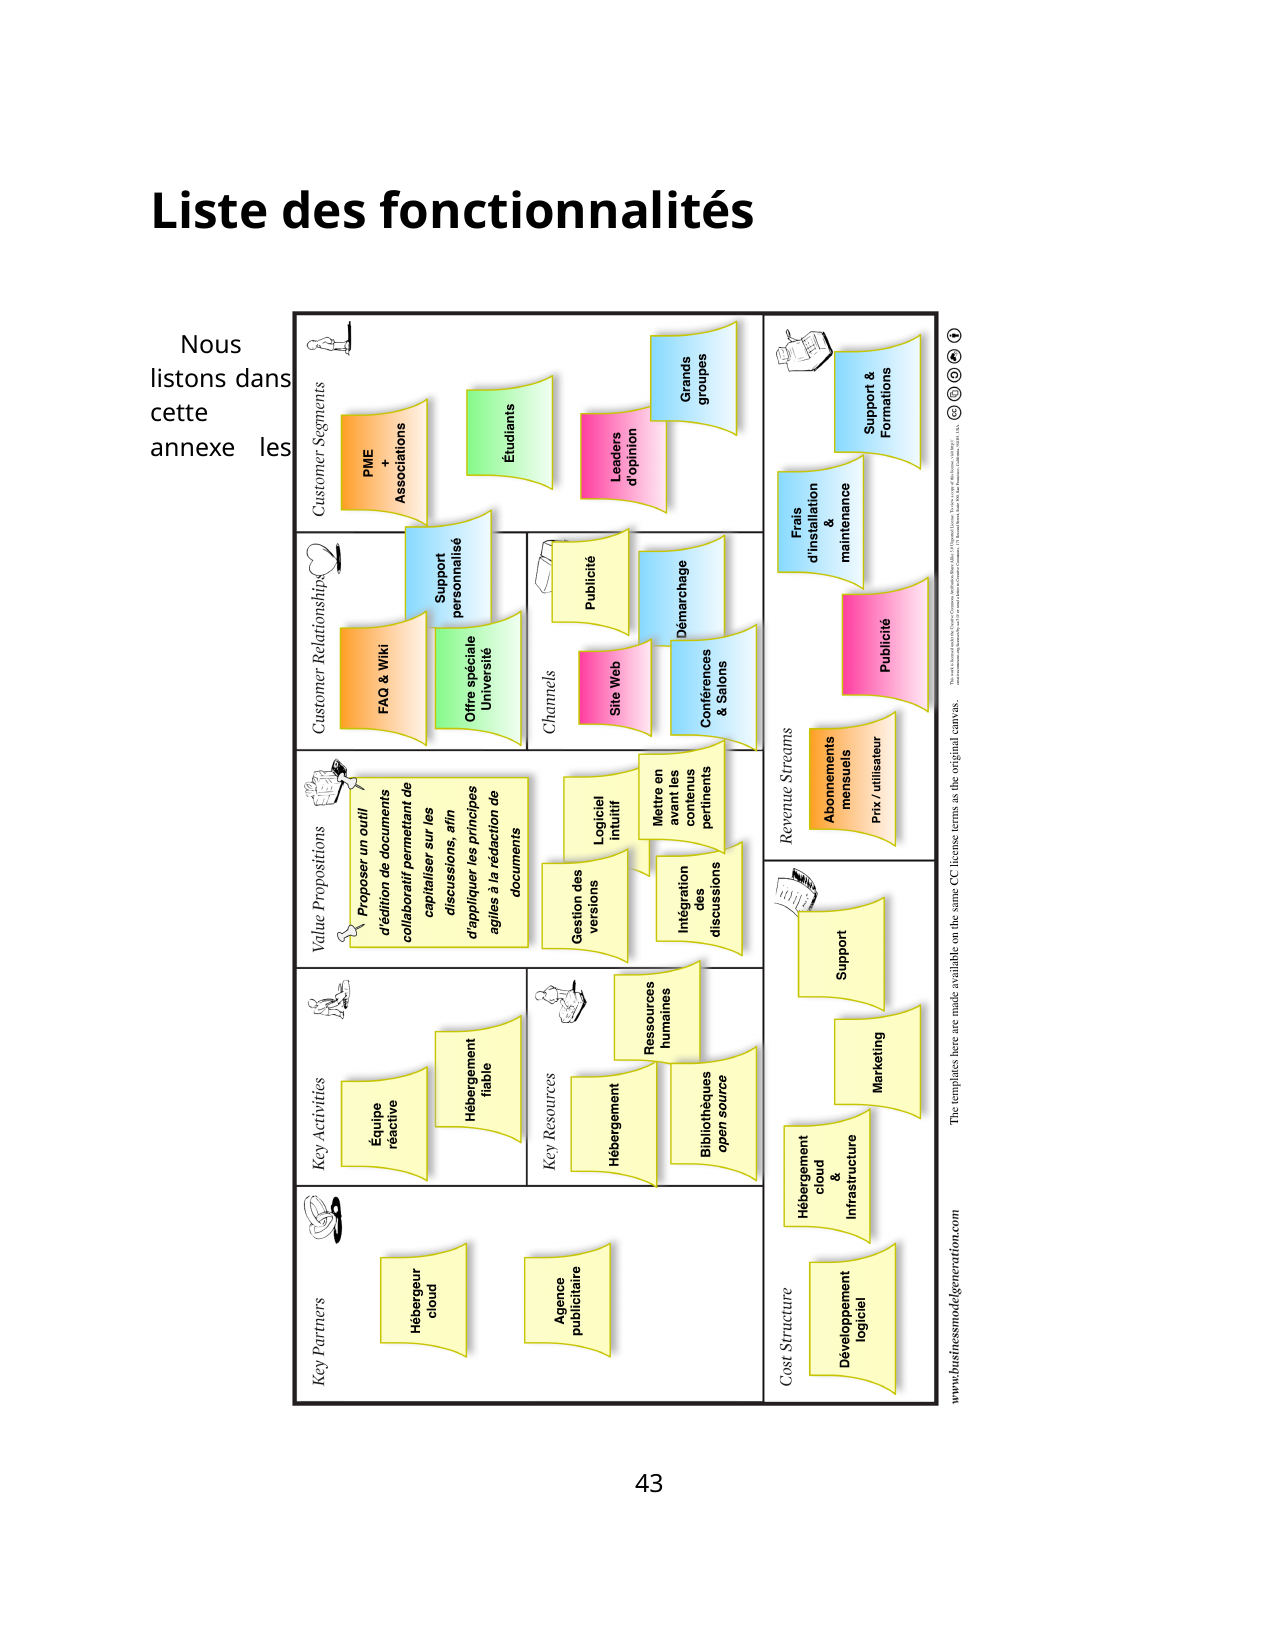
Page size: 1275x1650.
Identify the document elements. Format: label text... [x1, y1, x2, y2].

text Nous listons dans cette annexe les [150, 327, 291, 463]
picture [291, 301, 984, 1410]
text [984, 327, 1125, 463]
subtitle Liste des fonctionnalités [150, 176, 1125, 243]
